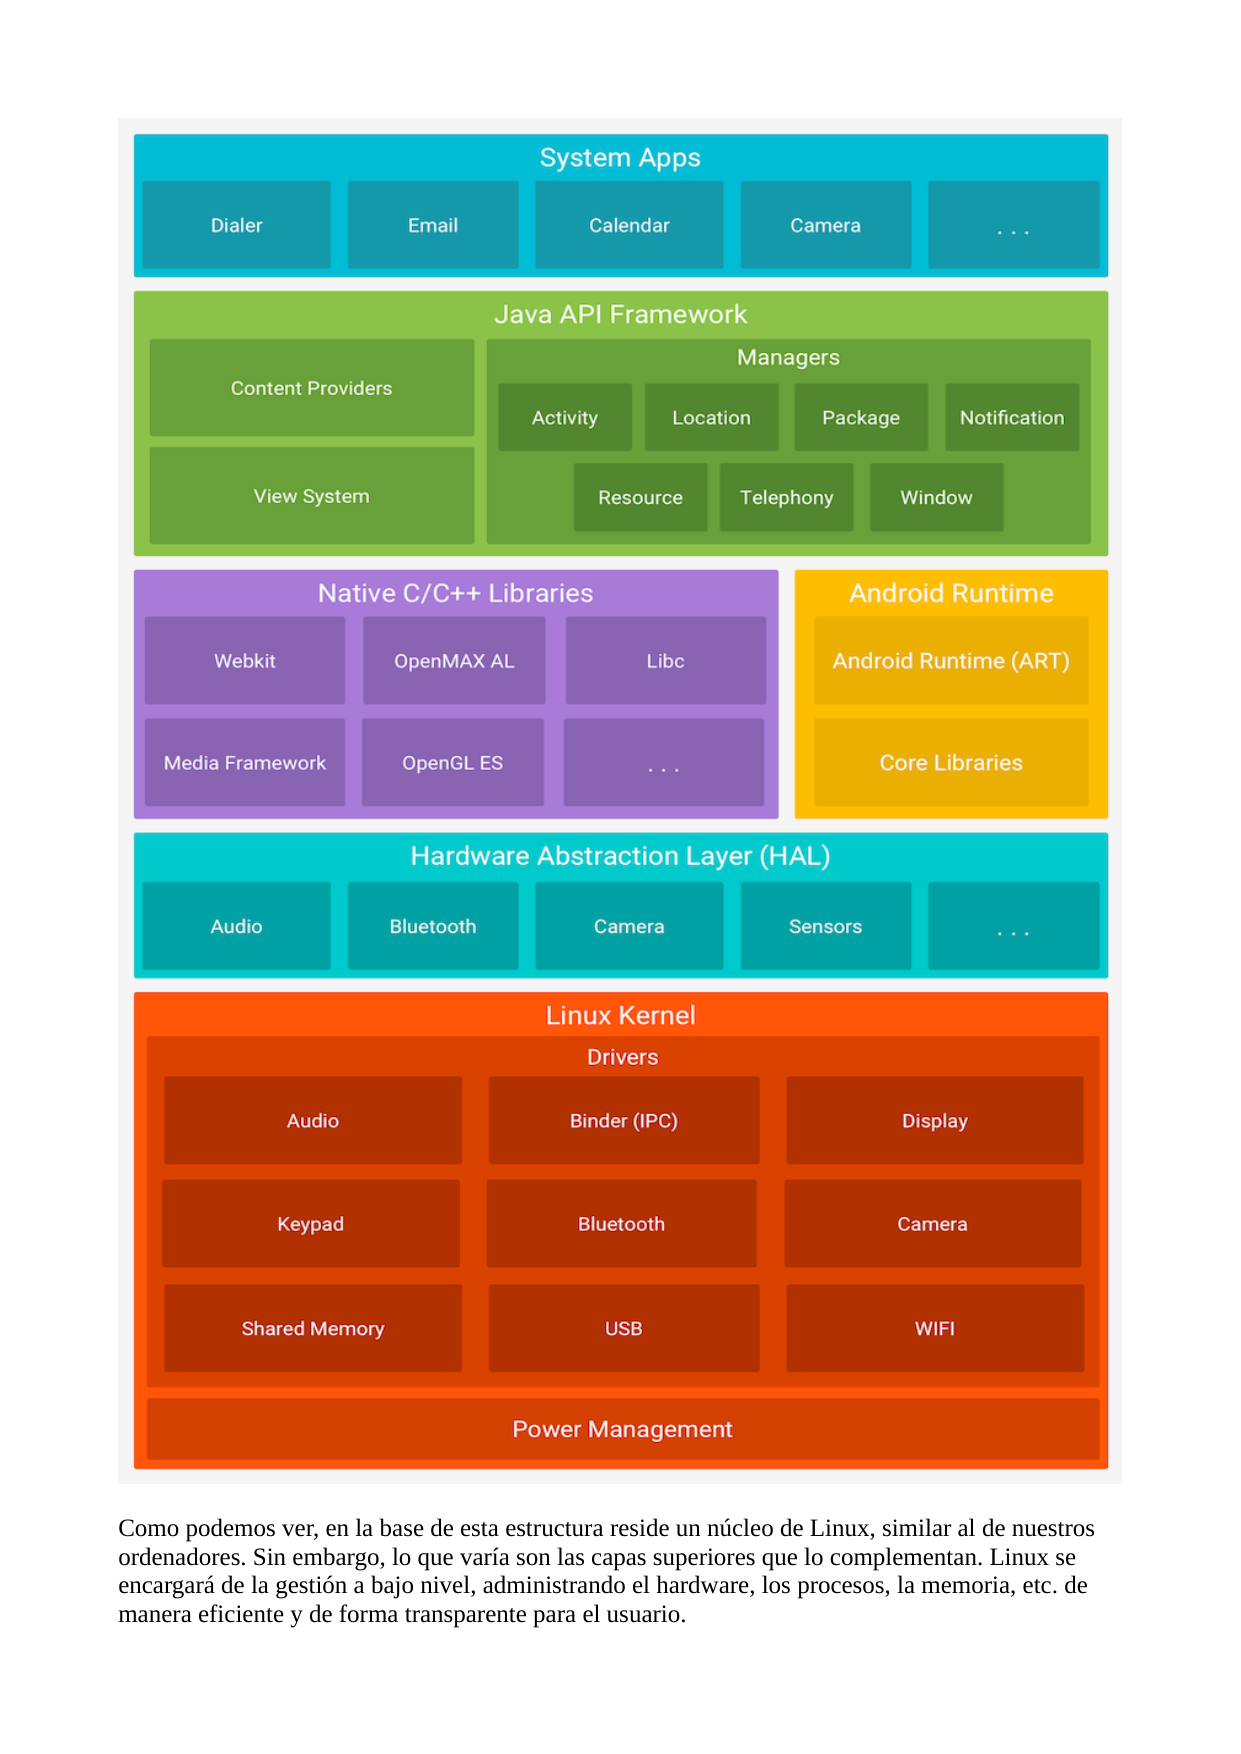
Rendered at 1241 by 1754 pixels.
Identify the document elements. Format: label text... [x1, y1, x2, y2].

picture [118, 118, 1123, 1484]
text Como podemos ver, en la base de esta estructura reside un núcleo de Linux, similar al de nuestros ordenadores. Sin embargo, lo que varía son las capas superiores que lo complementan. Linux se encargará de la gestión a bajo nivel, administrando el hardware, los procesos, la memoria, etc. de manera eficiente y de forma transparente para el usuario. [118, 1513, 1122, 1628]
